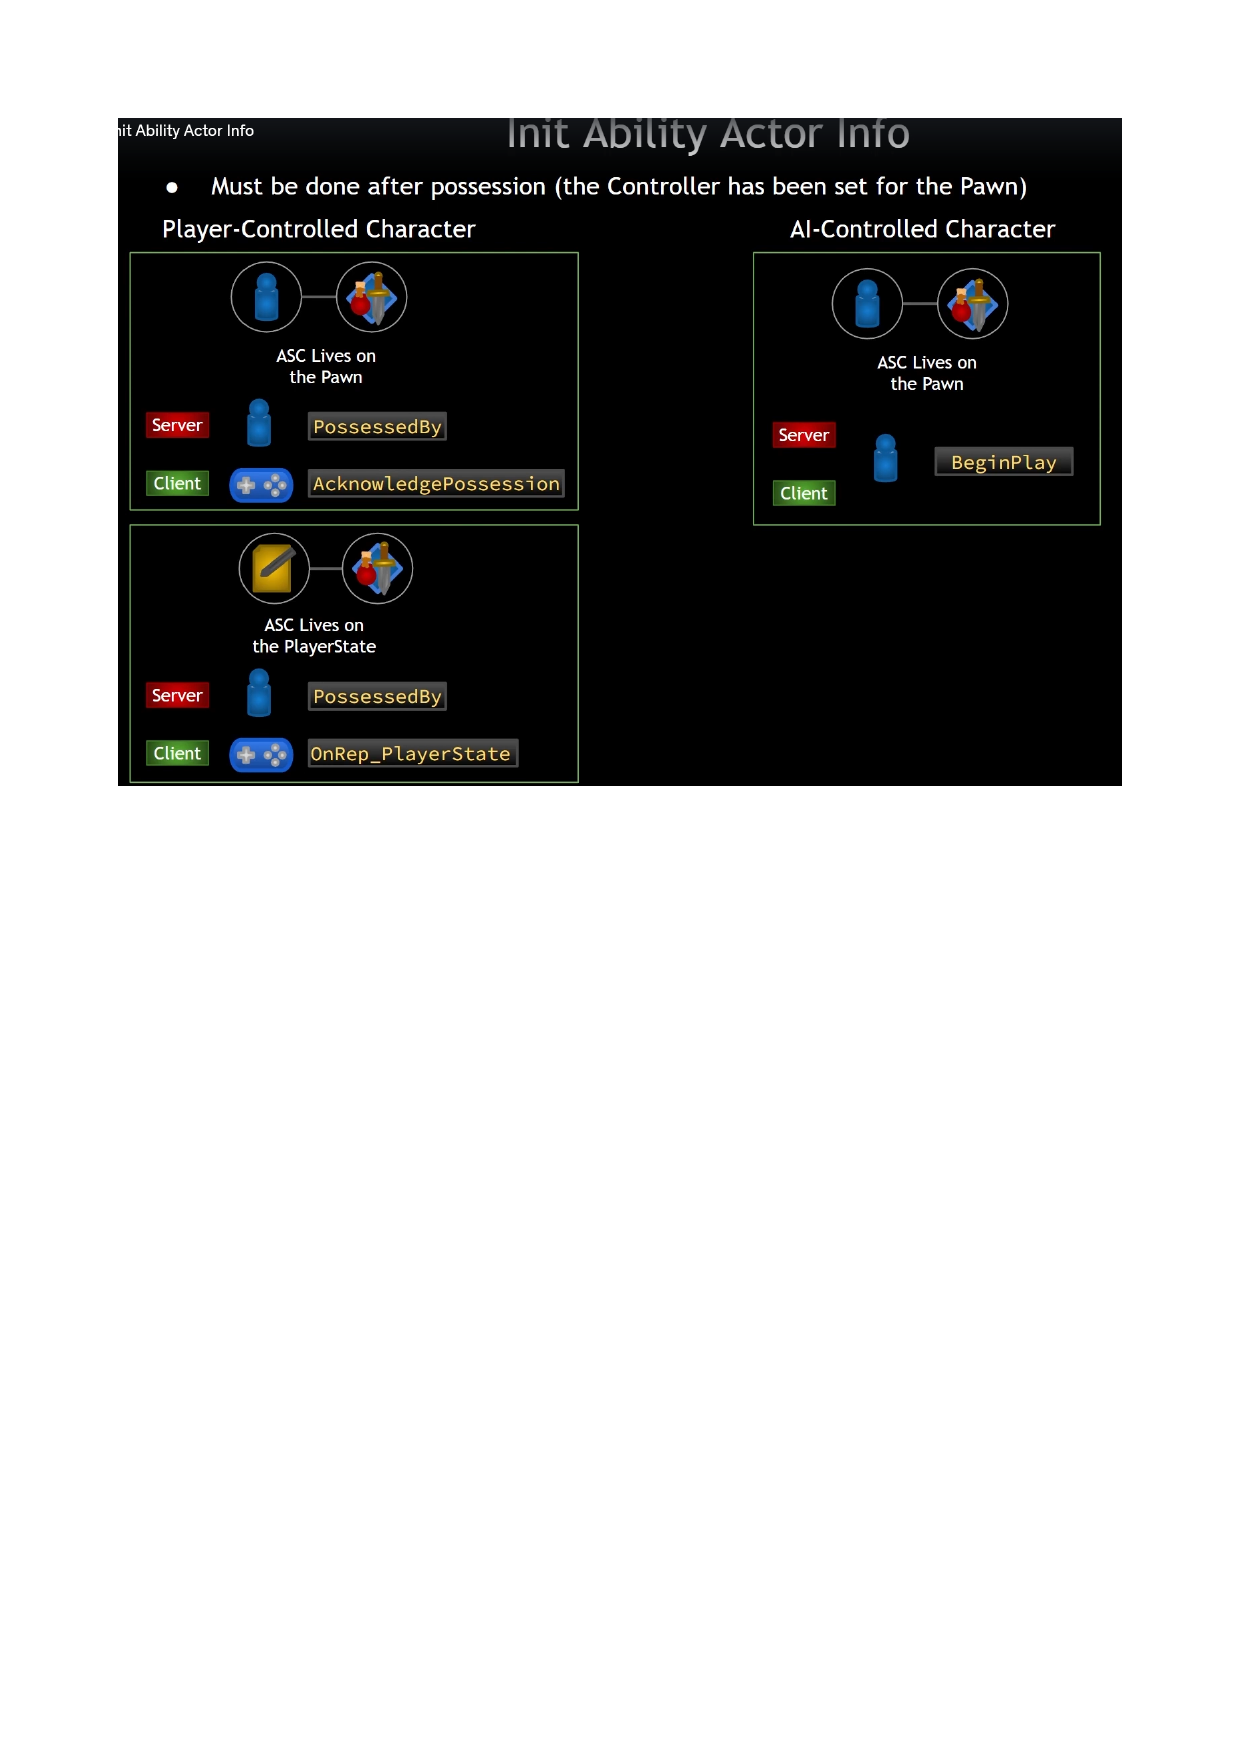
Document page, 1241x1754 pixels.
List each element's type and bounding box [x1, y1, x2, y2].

picture [118, 118, 1122, 786]
